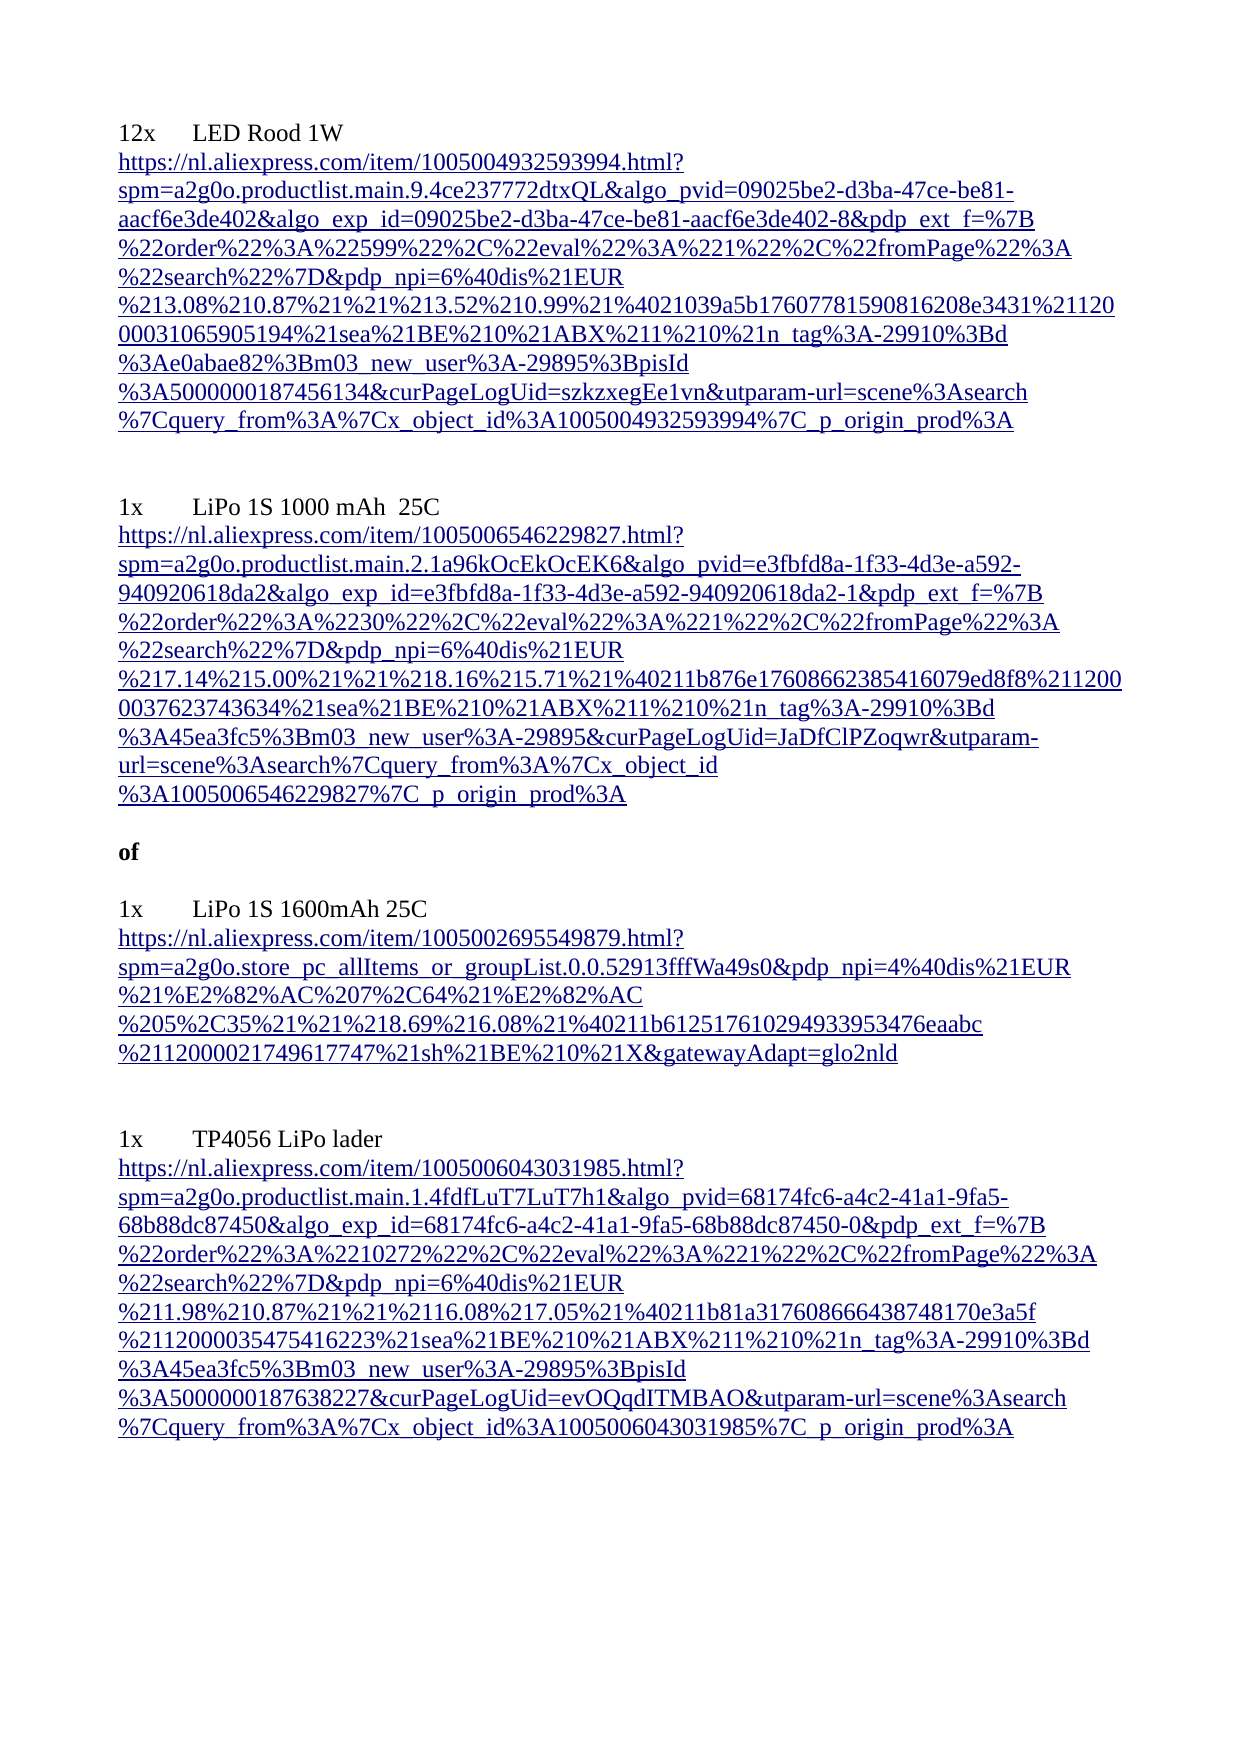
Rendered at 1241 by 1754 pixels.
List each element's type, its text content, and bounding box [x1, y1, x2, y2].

text https://nl.aliexpress.com/item/1005002695549879.html?spm=a2g0o.store_pc_allItems_or_groupList.0.0.52913fffWa49s0&pdp_npi=4%40dis%21EUR%21%E2%82%AC%207%2C64%21%E2%82%AC%205%2C35%21%21%218.69%216.08%21%40211b612517610294933953476eaabc%2112000021749617747%21sh%21BE%210%21X&gatewayAdapt=glo2nld [118, 923, 1122, 1067]
text https://nl.aliexpress.com/item/1005006546229827.html?spm=a2g0o.productlist.main.2.1a96kOcEkOcEK6&algo_pvid=e3fbfd8a-1f33-4d3e-a592-940920618da2&algo_exp_id=e3fbfd8a-1f33-4d3e-a592-940920618da2-1&pdp_ext_f=%7B%22order%22%3A%2230%22%2C%22eval%22%3A%221%22%2C%22fromPage%22%3A%22search%22%7D&pdp_npi=6%40dis%21EUR%217.14%215.00%21%21%218.16%215.71%21%40211b876e17608662385416079ed8f8%211200 [118, 521, 1122, 689]
text 12x LED Rood 1W [118, 118, 1122, 147]
text of [118, 837, 1122, 866]
text 1x LiPo 1S 1600mAh 25C [118, 894, 1122, 923]
text 0037623743634%21sea%21BE%210%21ABX%211%210%21n_tag%3A-29910%3Bd%3A45ea3fc5%3Bm03_new_user%3A-29895&curPageLogUid=JaDfClPZoqwr&utparam-url=scene%3Asearch%7Cquery_from%3A%7Cx_object_id%3A1005006546229827%7C_p_origin_prod%3A [118, 691, 1122, 808]
text 1x LiPo 1S 1000 mAh 25C [118, 492, 1122, 521]
text https://nl.aliexpress.com/item/1005004932593994.html?spm=a2g0o.productlist.main.9.4ce237772dtxQL&algo_pvid=09025be2-d3ba-47ce-be81-aacf6e3de402&algo_exp_id=09025be2-d3ba-47ce-be81-aacf6e3de402-8&pdp_ext_f=%7B%22order%22%3A%22599%22%2C%22eval%22%3A%221%22%2C%22fromPage%22%3A%22search%22%7D&pdp_npi=6%40dis%21EUR%213.08%210.87%21%21%213.52%210.99%21%4021039a5b17607781590816208e3431%2112000031065905194%21sea%21BE%210%21ABX%211%210%21n_tag%3A-29910%3Bd%3Ae0abae82%3Bm03_new_user%3A-29895%3BpisId%3A5000000187456134&curPageLogUid=szkzxegEe1vn&utparam-url=scene%3Asearch%7Cquery_from%3A%7Cx_object_id%3A1005004932593994%7C_p_origin_prod%3A [118, 147, 1122, 434]
text 1x TP4056 LiPo lader [118, 1124, 1122, 1153]
text https://nl.aliexpress.com/item/1005006043031985.html?spm=a2g0o.productlist.main.1.4fdfLuT7LuT7h1&algo_pvid=68174fc6-a4c2-41a1-9fa5-68b88dc87450&algo_exp_id=68174fc6-a4c2-41a1-9fa5-68b88dc87450-0&pdp_ext_f=%7B%22order%22%3A%2210272%22%2C%22eval%22%3A%221%22%2C%22fromPage%22%3A%22search%22%7D&pdp_npi=6%40dis%21EUR%211.98%210.87%21%21%2116.08%217.05%21%40211b81a317608666438748170e3a5f%2112000035475416223%21sea%21BE%210%21ABX%211%210%21n_tag%3A-29910%3Bd%3A45ea3fc5%3Bm03_new_user%3A-29895%3BpisId%3A5000000187638227&curPageLogUid=evOQqdITMBAO&utparam-url=scene%3Asearch%7Cquery_from%3A%7Cx_object_id%3A1005006043031985%7C_p_origin_prod%3A [118, 1153, 1122, 1441]
